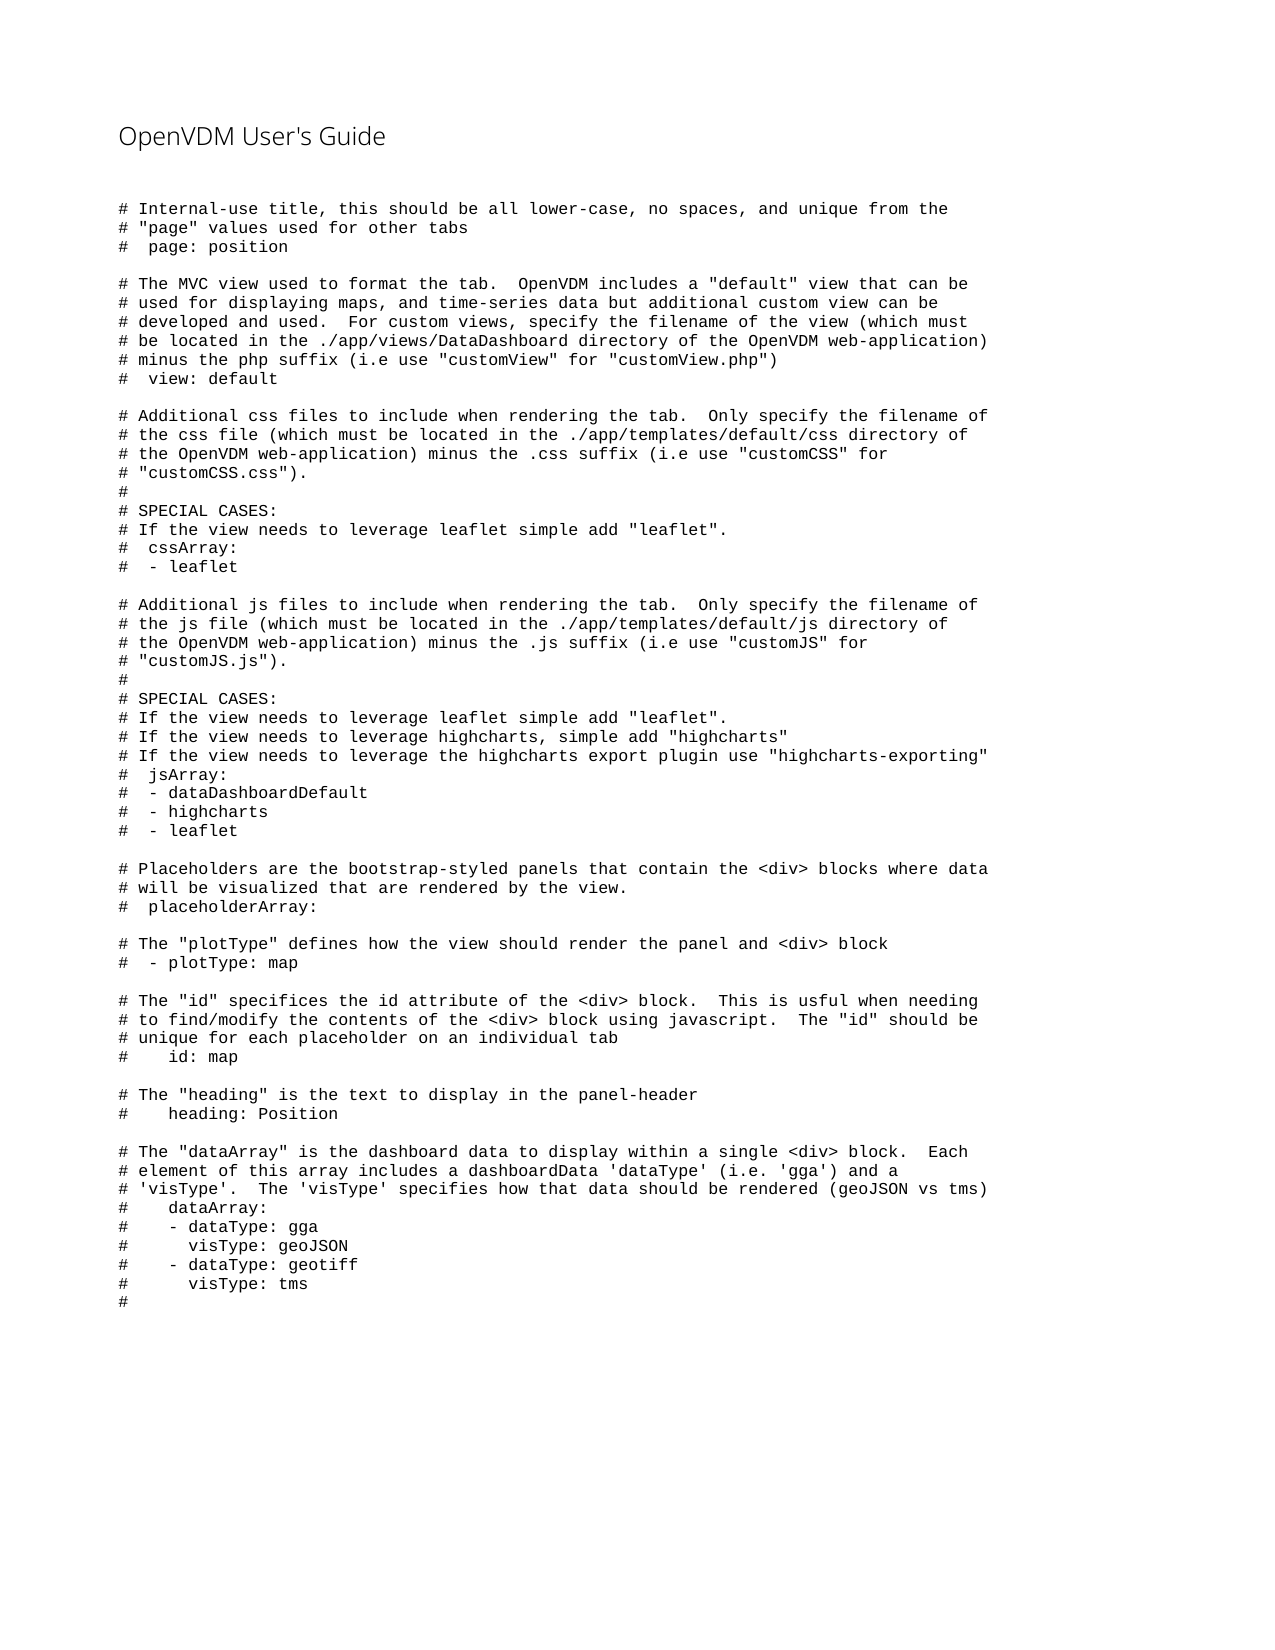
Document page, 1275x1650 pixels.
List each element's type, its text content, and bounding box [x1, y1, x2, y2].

text # The "heading" is the text to display in the panel-header [118, 1087, 1157, 1106]
text # Placeholders are the bootstrap-styled panels that contain the <div> blocks where data [118, 860, 1157, 879]
text # jsArray: [118, 766, 1157, 785]
text # If the view needs to leverage highcharts, simple add "highcharts" [118, 728, 1157, 747]
text # visType: tms [118, 1275, 1157, 1294]
text # be located in the ./app/views/DataDashboard directory of the OpenVDM web-application) [118, 332, 1157, 351]
text # - dataType: gga [118, 1219, 1157, 1237]
text # cssArray: [118, 540, 1157, 559]
text # - dataType: geotiff [118, 1256, 1157, 1275]
text # - dataDashboardDefault [118, 785, 1157, 804]
text # - leaflet [118, 559, 1157, 578]
text # used for displaying maps, and time-series data but additional custom view can be [118, 295, 1157, 314]
text # [118, 1294, 1157, 1313]
text # The "plotType" defines how the view should render the panel and <div> block [118, 936, 1157, 955]
text # Additional js files to include when rendering the tab. Only specify the filename of [118, 596, 1157, 615]
text # visType: geoJSON [118, 1237, 1157, 1256]
text # dataArray: [118, 1200, 1157, 1219]
text # to find/modify the contents of the <div> block using javascript. The "id" should be [118, 1011, 1157, 1030]
text # [118, 672, 1157, 691]
text # developed and used. For custom views, specify the filename of the view (which must [118, 314, 1157, 332]
text # - highcharts [118, 804, 1157, 823]
text # The MVC view used to format the tab. OpenVDM includes a "default" view that can be [118, 276, 1157, 295]
text # placeholderArray: [118, 898, 1157, 917]
text # will be visualized that are rendered by the view. [118, 879, 1157, 898]
text # If the view needs to leverage leaflet simple add "leaflet". [118, 709, 1157, 728]
text # id: map [118, 1049, 1157, 1068]
text # element of this array includes a dashboardData 'dataType' (i.e. 'gga') and a [118, 1162, 1157, 1181]
text # "page" values used for other tabs [118, 219, 1157, 238]
text # "customJS.js"). [118, 653, 1157, 672]
text # - leaflet [118, 823, 1157, 842]
text # minus the php suffix (i.e use "customView" for "customView.php") [118, 351, 1157, 370]
text # unique for each placeholder on an individual tab [118, 1030, 1157, 1049]
text # the css file (which must be located in the ./app/templates/default/css directory of [118, 427, 1157, 446]
text # the OpenVDM web-application) minus the .css suffix (i.e use "customCSS" for [118, 446, 1157, 464]
text # - plotType: map [118, 955, 1157, 973]
text # [118, 483, 1157, 502]
text # If the view needs to leverage the highcharts export plugin use "highcharts-exporting" [118, 747, 1157, 766]
text # 'visType'. The 'visType' specifies how that data should be rendered (geoJSON vs tms) [118, 1181, 1157, 1200]
text # Internal-use title, this should be all lower-case, no spaces, and unique from the [118, 201, 1157, 219]
text # The "dataArray" is the dashboard data to display within a single <div> block. Each [118, 1143, 1157, 1162]
text # heading: Position [118, 1106, 1157, 1124]
text # The "id" specifices the id attribute of the <div> block. This is usful when needing [118, 992, 1157, 1011]
text # page: position [118, 238, 1157, 257]
text # SPECIAL CASES: [118, 691, 1157, 709]
text # view: default [118, 370, 1157, 389]
text # the js file (which must be located in the ./app/templates/default/js directory of [118, 615, 1157, 634]
text # "customCSS.css"). [118, 464, 1157, 483]
text # SPECIAL CASES: [118, 502, 1157, 521]
text # the OpenVDM web-application) minus the .js suffix (i.e use "customJS" for [118, 634, 1157, 653]
text # Additional css files to include when rendering the tab. Only specify the filename of [118, 408, 1157, 427]
text # If the view needs to leverage leaflet simple add "leaflet". [118, 521, 1157, 540]
